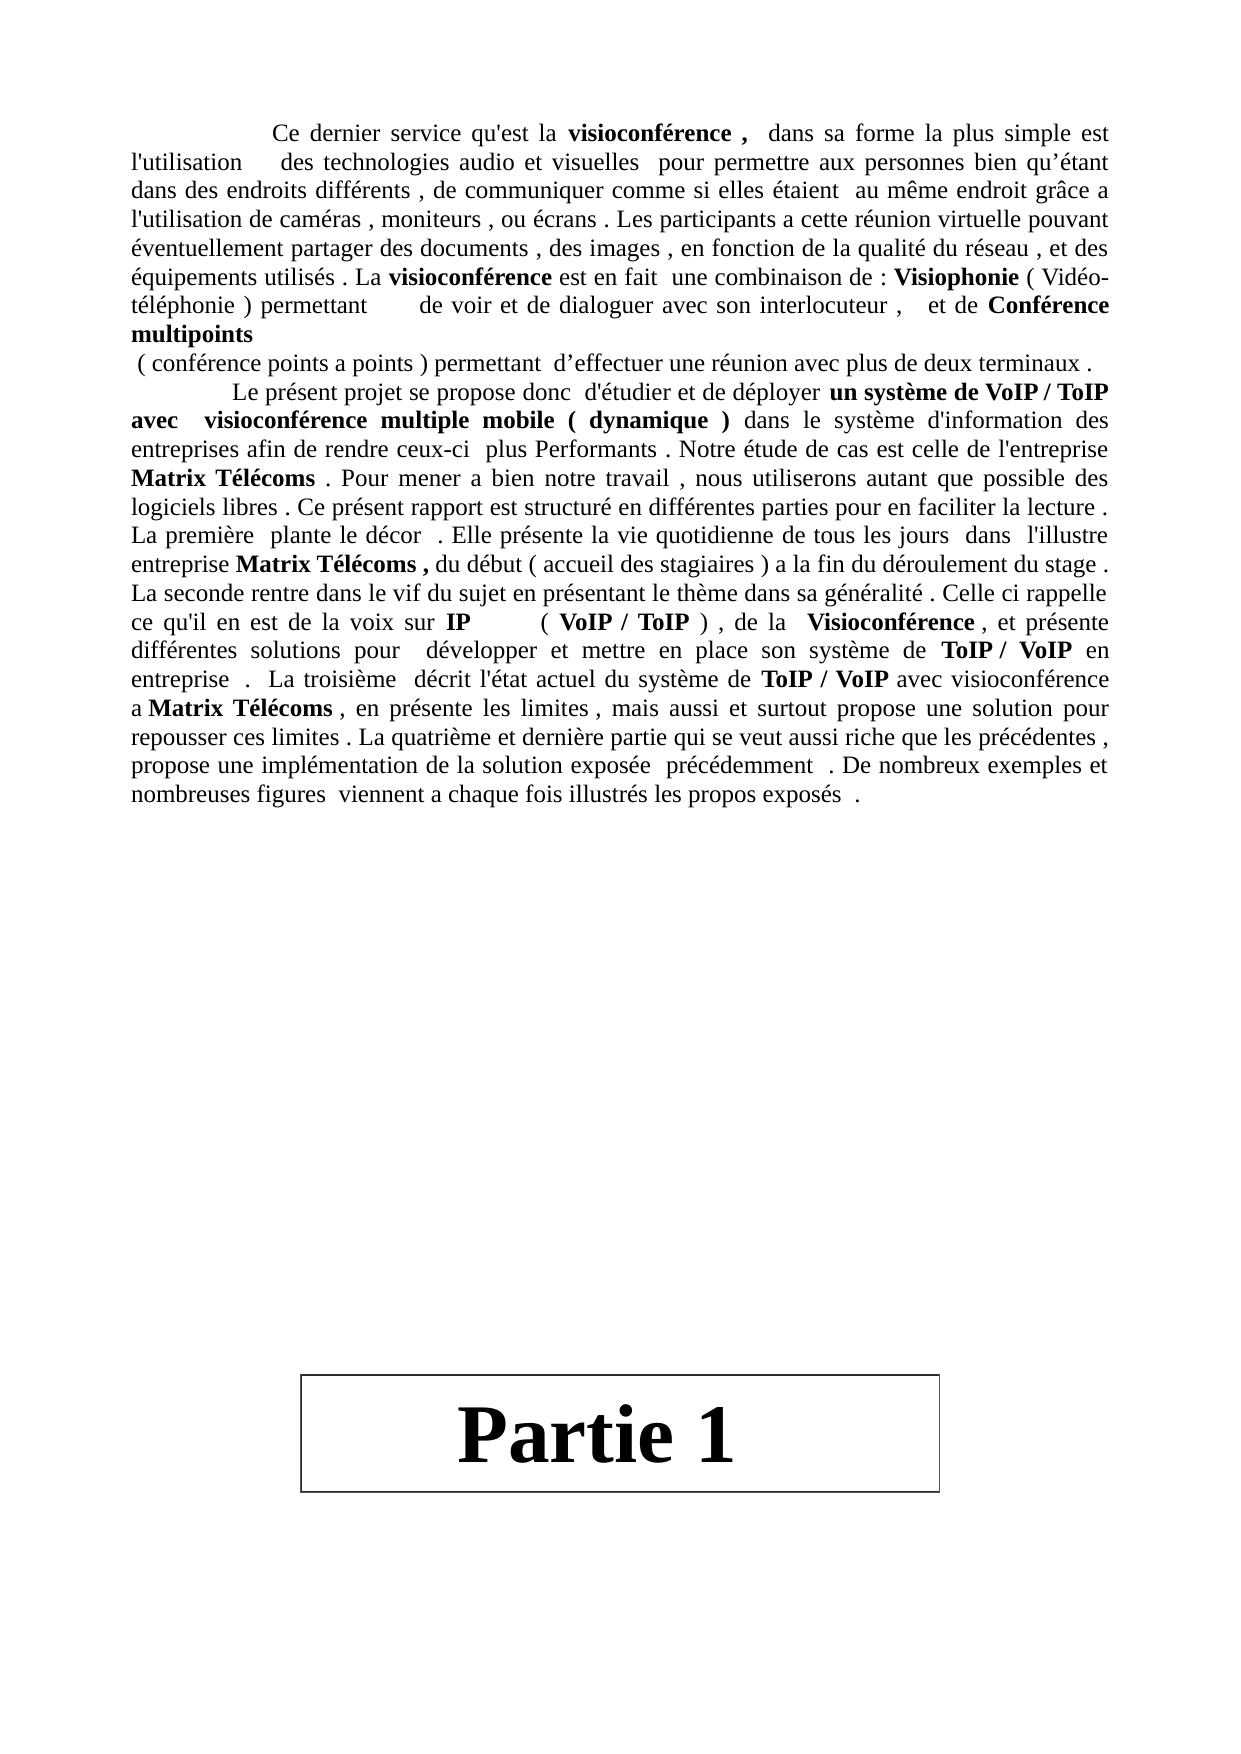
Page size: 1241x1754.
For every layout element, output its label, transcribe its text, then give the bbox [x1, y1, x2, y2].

text ( conférence points a points ) permettant d’effectuer une réunion avec plus de deux terminaux . [131, 348, 1109, 377]
text Le présent projet se propose donc d'étudier et de déployer un système de VoIP / ToIP avec visioconférence multiple mobile ( dynamique ) dans le système d'information des entreprises afin de rendre ceux-ci plus Performants . Notre étude de cas est celle de l'entreprise Matrix Télécoms . Pour mener a bien notre travail , nous utiliserons autant que possible des logiciels libres . Ce présent rapport est structuré en différentes parties pour en faciliter la lecture . La première plante le décor . Elle présente la vie quotidienne de tous les jours dans l'illustre entreprise Matrix Télécoms , du début ( accueil des stagiaires ) a la fin du déroulement du stage . La seconde rentre dans le vif du sujet en présentant le thème dans sa généralité . Celle ci rappelle ce qu'il en est de la voix sur IP ( VoIP / ToIP ) , de la Visioconférence , et présente différentes solutions pour développer et mettre en place son système de ToIP / VoIP en entreprise . La troisième décrit l'état actuel du système de ToIP / VoIP avec visioconférence a Matrix Télécoms , en présente les limites , mais aussi et surtout propose une solution pour repousser ces limites . La quatrième et dernière partie qui se veut aussi riche que les précédentes , propose une implémentation de la solution exposée précédemment . De nombreux exemples et nombreuses figures viennent a chaque fois illustrés les propos exposés . [131, 377, 1109, 808]
text Partie 1 [311, 1385, 929, 1481]
text Ce dernier service qu'est la visioconférence , dans sa forme la plus simple est l'utilisation des technologies audio et visuelles pour permettre aux personnes bien qu’étant dans des endroits différents , de communiquer comme si elles étaient au même endroit grâce a l'utilisation de caméras , moniteurs , ou écrans . Les participants a cette réunion virtuelle pouvant éventuellement partager des documents , des images , en fonction de la qualité du réseau , et des équipements utilisés . La visioconférence est en fait une combinaison de : Visiophonie ( Vidéo-téléphonie ) permettant de voir et de dialoguer avec son interlocuteur , et de Conférence multipoints [131, 118, 1109, 348]
